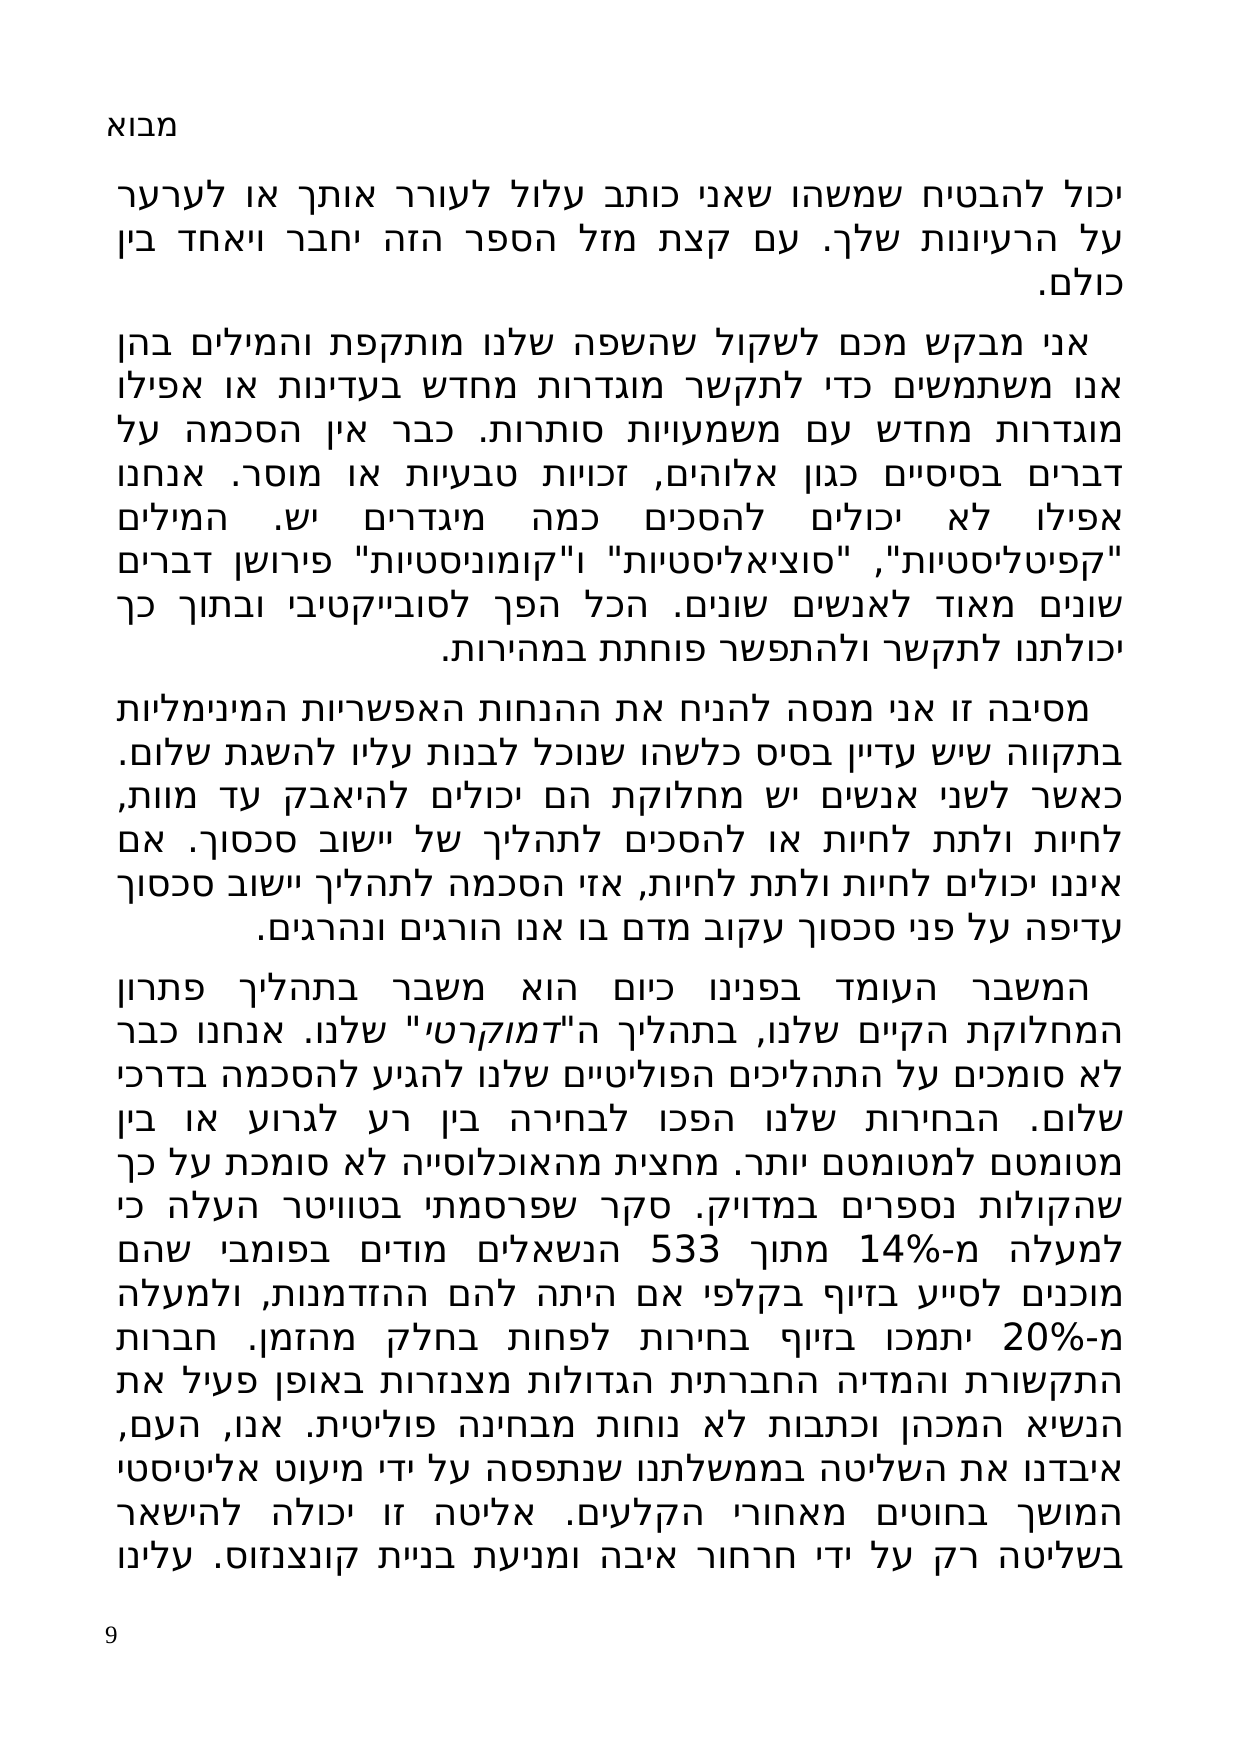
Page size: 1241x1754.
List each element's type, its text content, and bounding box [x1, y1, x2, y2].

text אני מבקש מכם לשקול שהשפה שלנו מותקפת והמילים בהן אנו משתמשים כדי לתקשר מוגדרות מחדש בעדינות או אפילו מוגדרות מחדש עם משמעויות סותרות. כבר אין הסכמה על דברים בסיסיים כגון אלוהים, זכויות טבעיות או מוסר. אנחנו אפילו לא יכולים להסכים כמה מיגדרים יש. המילים "קפיטליסטיות", "סוציאליסטיות" ו"קומוניסטיות" פירושן דברים שונים מאוד לאנשים שונים. הכל הפך לסובייקטיבי ובתוך כך יכולתנו לתקשר ולהתפשר פוחתת במהירות. [116, 320, 1124, 670]
text במהלך 15 השנים האחרונות פעלתי באמצעים לא אלימים לארגון החברה ואימצתי וזנחתי אידיאולוגיות ופילוסופיות שונות. בתהליך גיליתי עקרונות ראשוניים שאפשרו לי לשלב את האמיתות הקבורות בתוך הקפיטליזם, הליברטריאניזם, הסוציאליזם, המרקסיזם, הנצרות ואתאיזם. כתוצאה מכך אני יכול להבטיח שמשהו שאני כותב עלול לעורר אותך או לערער על הרעיונות שלך. עם קצת מזל הספר הזה יחבר ויאחד בין כולם. [116, 172, 1124, 304]
text המשבר העומד בפנינו כיום הוא משבר בתהליך פתרון המחלוקת הקיים שלנו, בתהליך ה"דמוקרטי" שלנו. אנחנו כבר לא סומכים על התהליכים הפוליטיים שלנו להגיע להסכמה בדרכי שלום. הבחירות שלנו הפכו לבחירה בין רע לגרוע או בין מטומטם למטומטם יותר. מחצית מהאוכלוסייה לא סומכת על כך שהקולות נספרים במדויק. סקר שפרסמתי בטוויטר העלה כי למעלה מ-14% מתוך 533 הנשאלים מודים בפומבי שהם מוכנים לסייע בזיוף בקלפי אם היתה להם ההזדמנות, ולמעלה מ-20% יתמכו בזיוף בחירות לפחות בחלק מהזמן. חברות התקשורת והמדיה החברתית הגדולות מצנזרות באופן פעיל את הנשיא המכהן וכתבות לא נוחות מבחינה פוליטית. אנו, העם, איבדנו את השליטה בממשלתנו שנתפסה על ידי מיעוט אליטיסטי המושך בחוטים מאחורי הקלעים. אליטה זו יכולה להישאר בשליטה רק על ידי חרחור איבה ומניעת בניית קונצנזוס. עלינו העם לעבוד יחד בכדי להחזיר את כוחנו מאלו שחותרים תחת הדמוקרטיה. [116, 965, 1124, 1577]
text מסיבה זו אני מנסה להניח את ההנחות האפשריות המינימליות בתקווה שיש עדיין בסיס כלשהו שנוכל לבנות עליו להשגת שלום. כאשר לשני אנשים יש מחלוקת הם יכולים להיאבק עד מוות, לחיות ולתת לחיות או להסכים לתהליך של יישוב סכסוך. אם איננו יכולים לחיות ולתת לחיות, אזי הסכמה לתהליך יישוב סכסוך עדיפה על פני סכסוך עקוב מדם בו אנו הורגים ונהרגים. [116, 686, 1124, 949]
